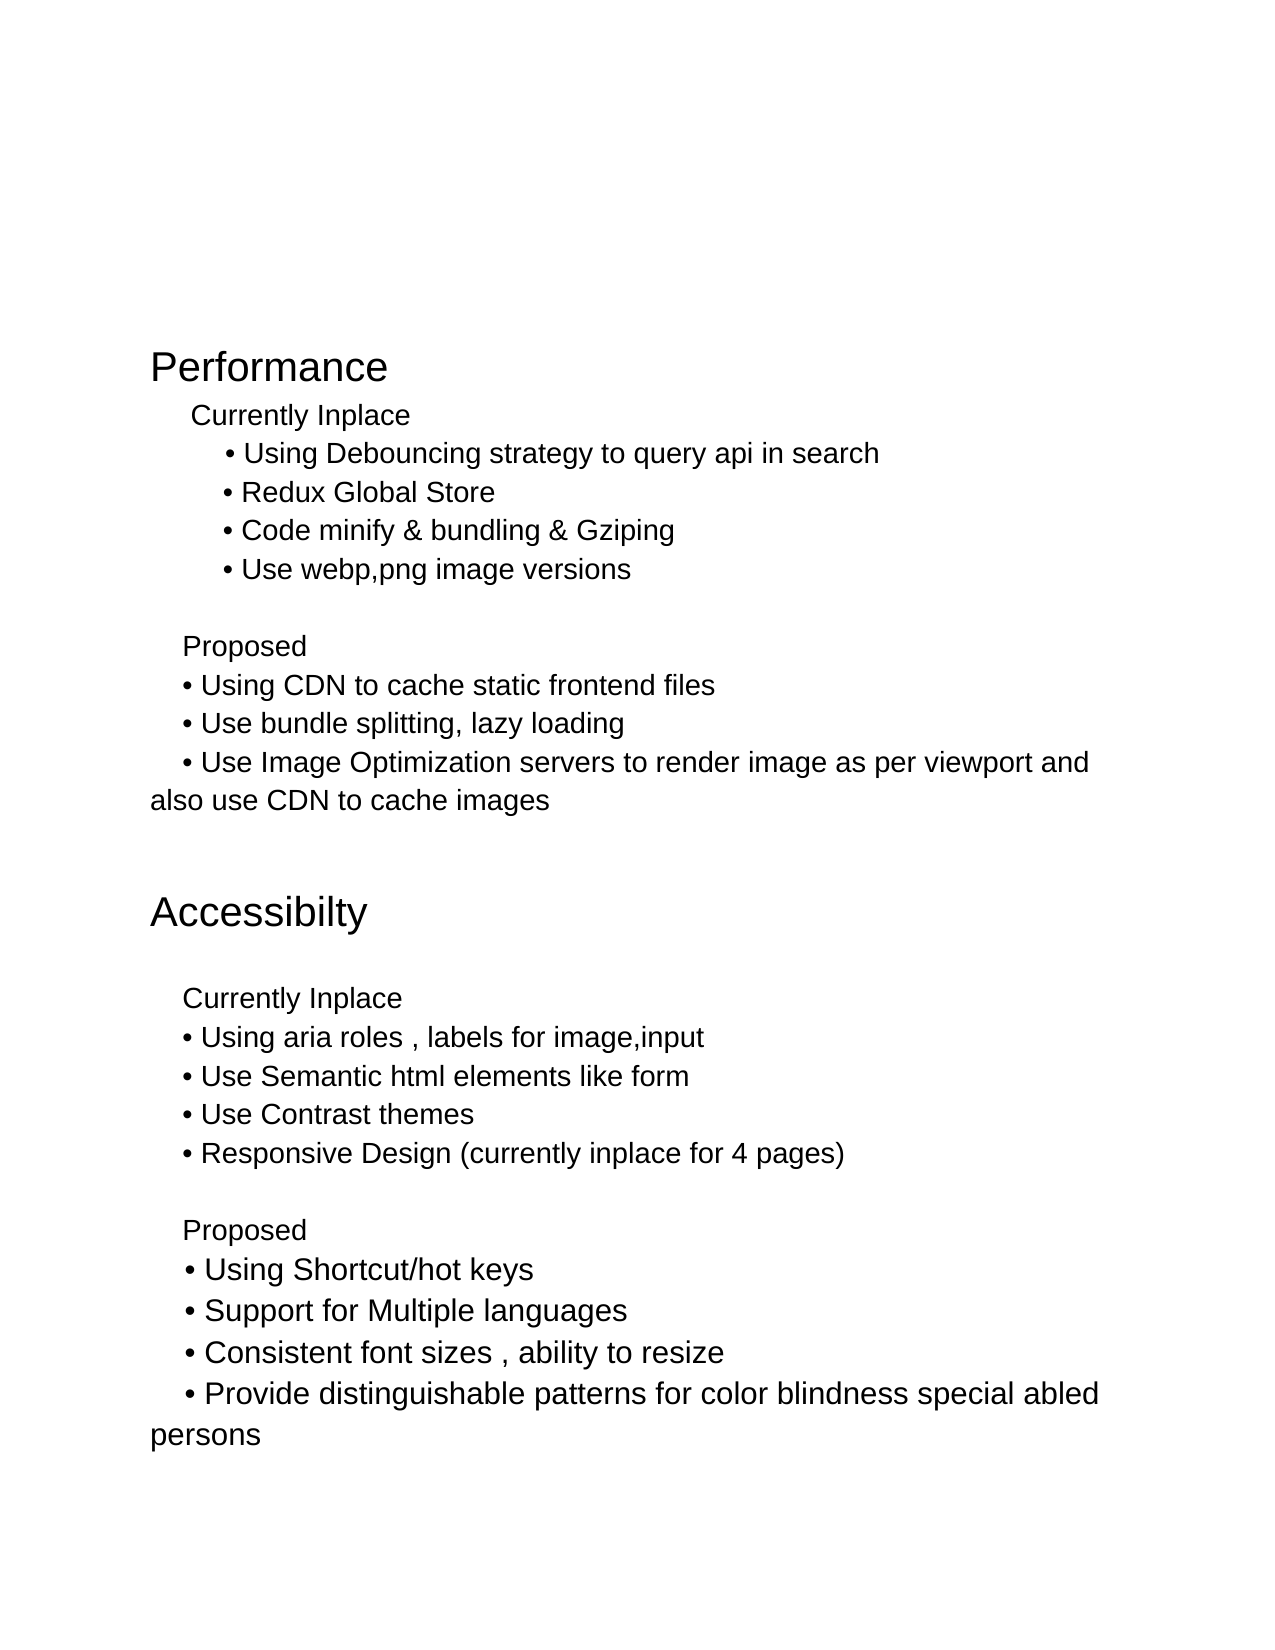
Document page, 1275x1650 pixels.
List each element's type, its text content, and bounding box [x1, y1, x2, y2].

text • Use webp,png image versions [150, 552, 1125, 586]
text • Support for Multiple languages [150, 1292, 1125, 1328]
text • Use Semantic html elements like form [150, 1058, 1125, 1092]
text Proposed [150, 1213, 1125, 1246]
text • Using Debouncing strategy to query api in search [150, 436, 1125, 470]
text • Using aria roles , labels for image,input [150, 1020, 1125, 1053]
text • Provide distinguishable patterns for color blindness special abled persons [150, 1375, 1125, 1452]
text • Use Image Optimization servers to render image as per viewport and also use CDN to cache images [150, 745, 1125, 817]
text Currently Inplace [150, 981, 1125, 1015]
text • Consistent font sizes , ability to resize [150, 1334, 1125, 1370]
text Accessibilty [150, 888, 1125, 936]
text • Code minify & bundling & Gziping [150, 513, 1125, 547]
text Currently Inplace [150, 398, 1125, 431]
text • Responsive Design (currently inplace for 4 pages) [150, 1136, 1125, 1169]
text Proposed [150, 629, 1125, 663]
text • Using CDN to cache static frontend files [150, 668, 1125, 701]
text • Using Shortcut/hot keys [150, 1251, 1125, 1287]
text Performance [150, 343, 1125, 391]
text • Redux Global Store [150, 475, 1125, 508]
text • Use Contrast themes [150, 1097, 1125, 1131]
text • Use bundle splitting, lazy loading [150, 706, 1125, 740]
